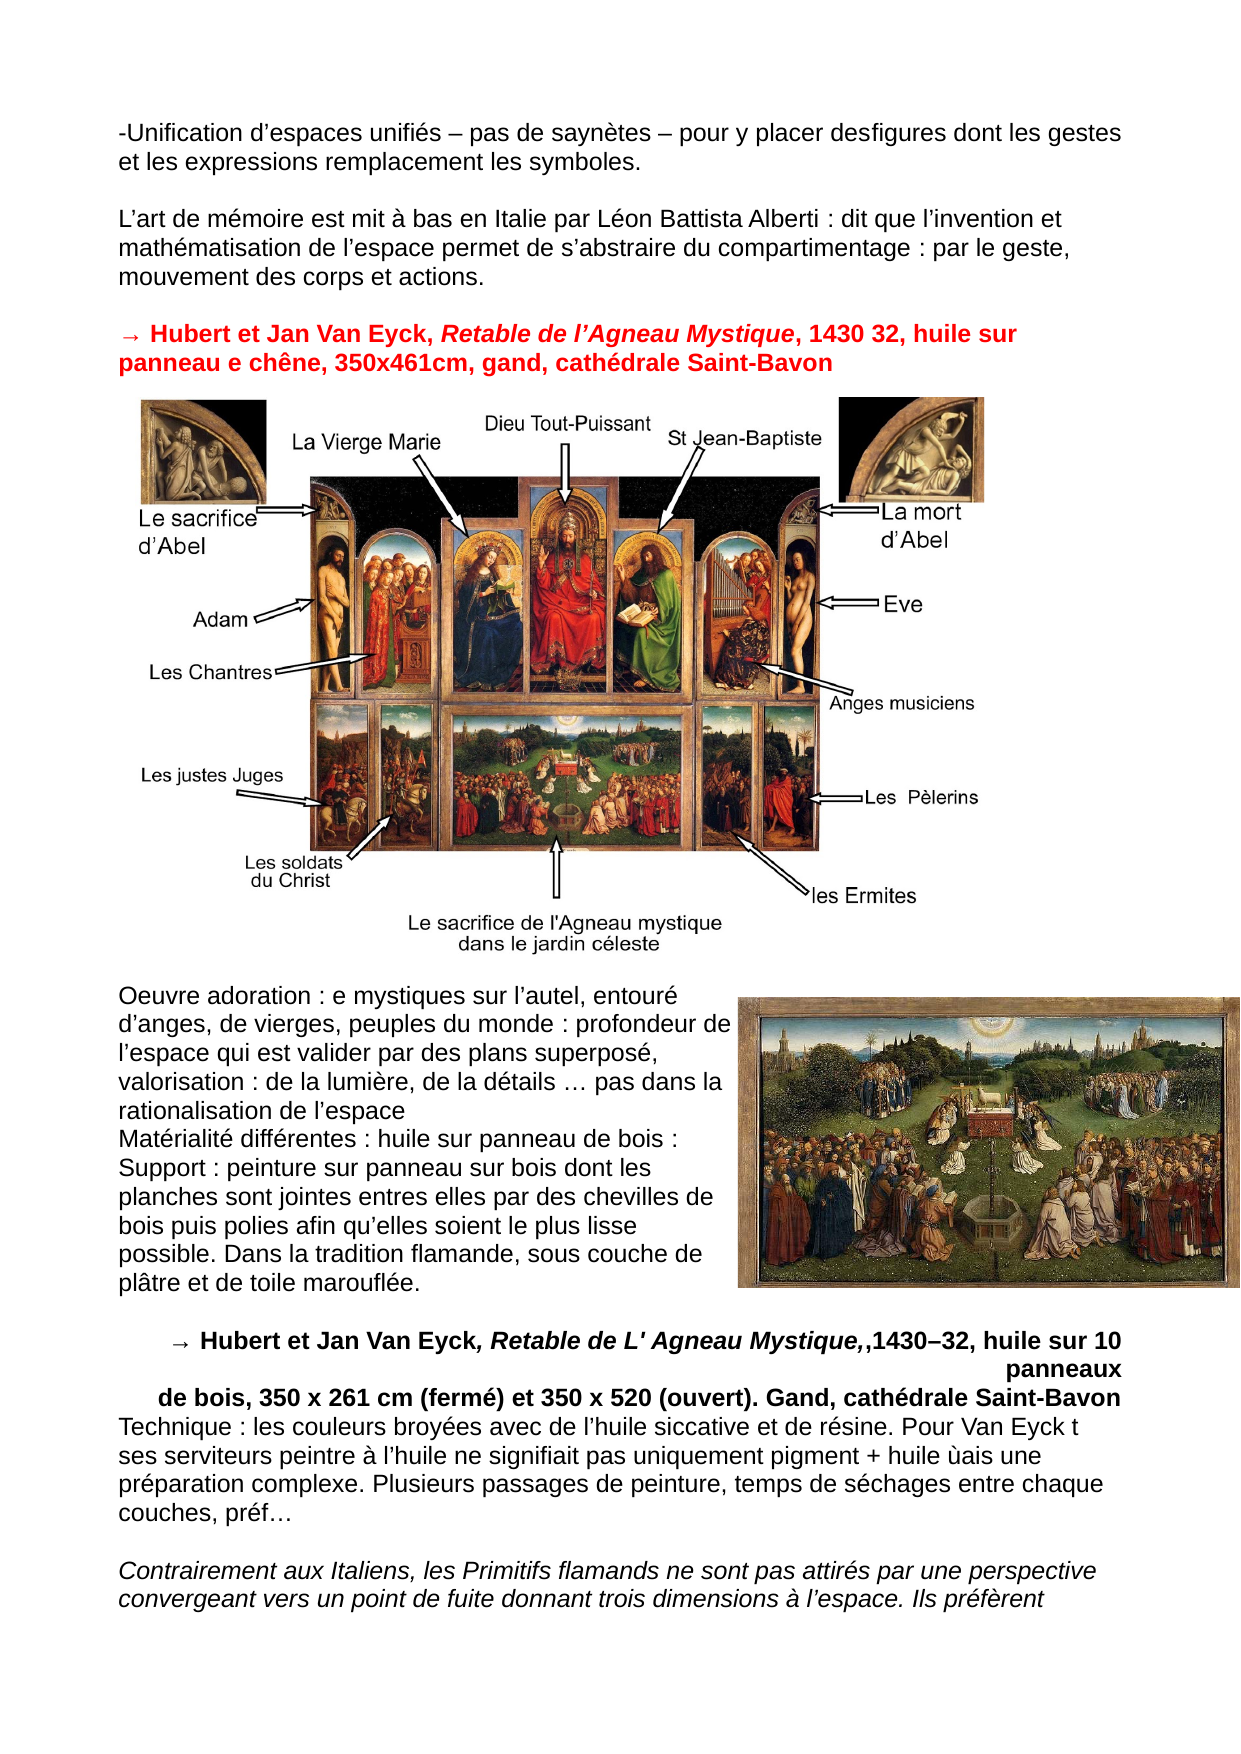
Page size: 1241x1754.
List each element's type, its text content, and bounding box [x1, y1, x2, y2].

picture [135, 397, 985, 964]
text L’art de mémoire est mit à bas en Italie par Léon Battista Alberti : dit que l’invention et mathématisation de l’espace permet de s’abstraire du compartimentage : par le geste, mouvement des corps et actions. [118, 204, 1122, 291]
text → Hubert et Jan Van Eyck, Retable de l’Agneau Mystique, 1430 32, huile sur panneau e chêne, 350x461cm, gand, cathédrale Saint-Bavon [118, 319, 1122, 377]
picture [737, 997, 1240, 1288]
text -Unification d’espaces unifiés – pas de saynètes – pour y placer desfigures dont les gestes et les expressions remplacement les symboles. [118, 118, 1122, 176]
text Contrairement aux Italiens, les Primitifs flamands ne sont pas attirés par une perspective [118, 1556, 1122, 1584]
text Matérialité différentes : huile sur panneau de bois : [118, 1124, 737, 1153]
text → Hubert et Jan Van Eyck, Retable de L' Agneau Mystique,,1430–32, huile sur 10 panneaux [118, 1326, 1122, 1383]
text de bois, 350 x 261 cm (fermé) et 350 x 520 (ouvert). Gand, cathédrale Saint-Bavon [118, 1383, 1122, 1412]
text Technique : les couleurs broyées avec de l’huile siccative et de résine. Pour Van Eyck t ses serviteurs peintre à l’huile ne signifiait pas uniquement pigment + huile ùais une préparation complexe. Plusieurs passages de peinture, temps de séchages entre chaque couches, préf… [118, 1412, 1122, 1527]
text convergeant vers un point de fuite donnant trois dimensions à l’espace. Ils préfèrent [118, 1584, 1122, 1613]
text Oeuvre adoration : e mystiques sur l’autel, entouré d’anges, de vierges, peuples du monde : profondeur de l’espace qui est valider par des plans superposé, valorisation : de la lumière, de la détails … pas dans la rationalisation de l’espace [118, 981, 1122, 1124]
text Support : peinture sur panneau sur bois dont les planches sont jointes entres elles par des chevilles de bois puis polies afin qu’elles soient le plus lisse possible. Dans la tradition flamande, sous couche de plâtre et de toile marouflée. [118, 1153, 1122, 1297]
